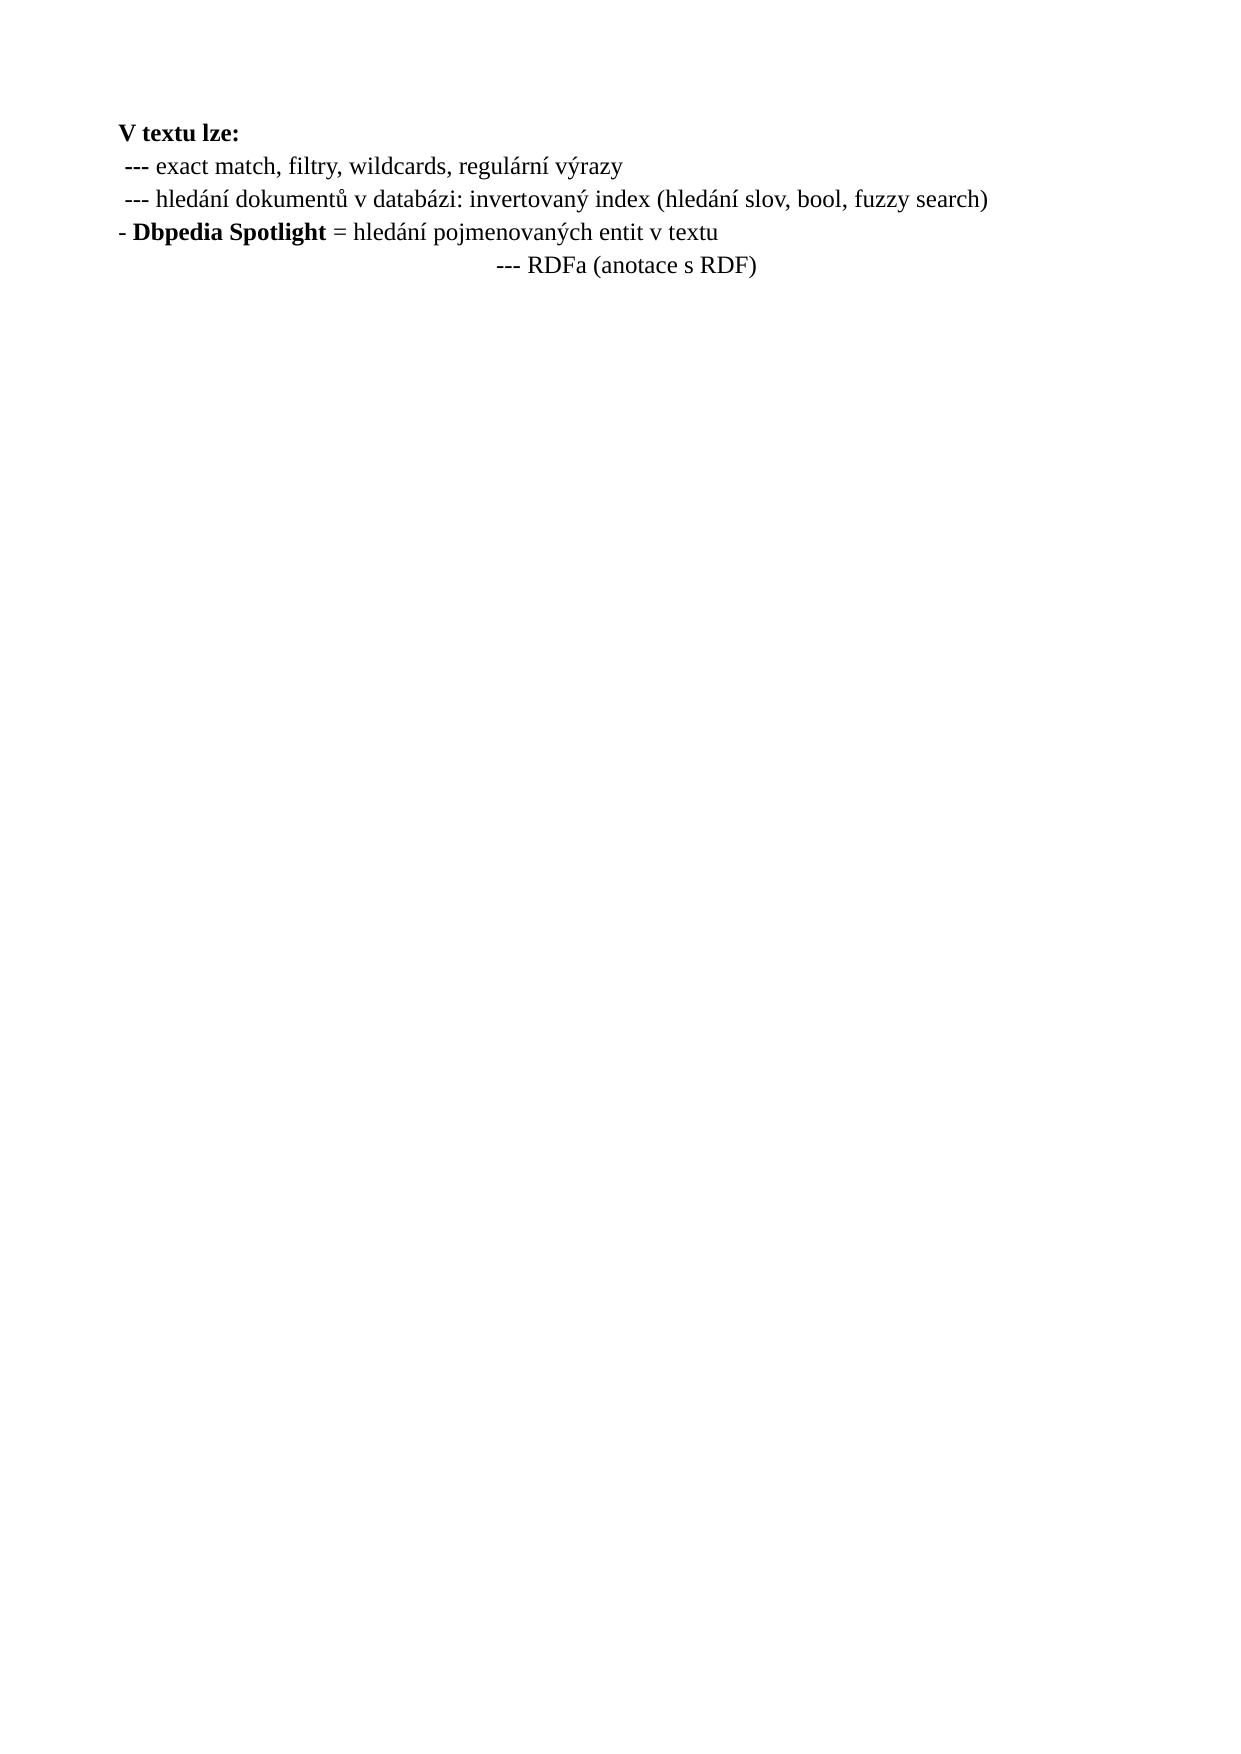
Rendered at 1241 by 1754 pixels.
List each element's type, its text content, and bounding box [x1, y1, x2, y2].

text V textu lze: --- exact match, filtry, wildcards, regulární výrazy --- hledání dokumentů v databázi: invertovaný index (hledání slov, bool, fuzzy search) - Dbpedia Spotlight = hledání pojmenovaných entit v textu --- RDFa (anotace s RDF) [118, 118, 1122, 279]
